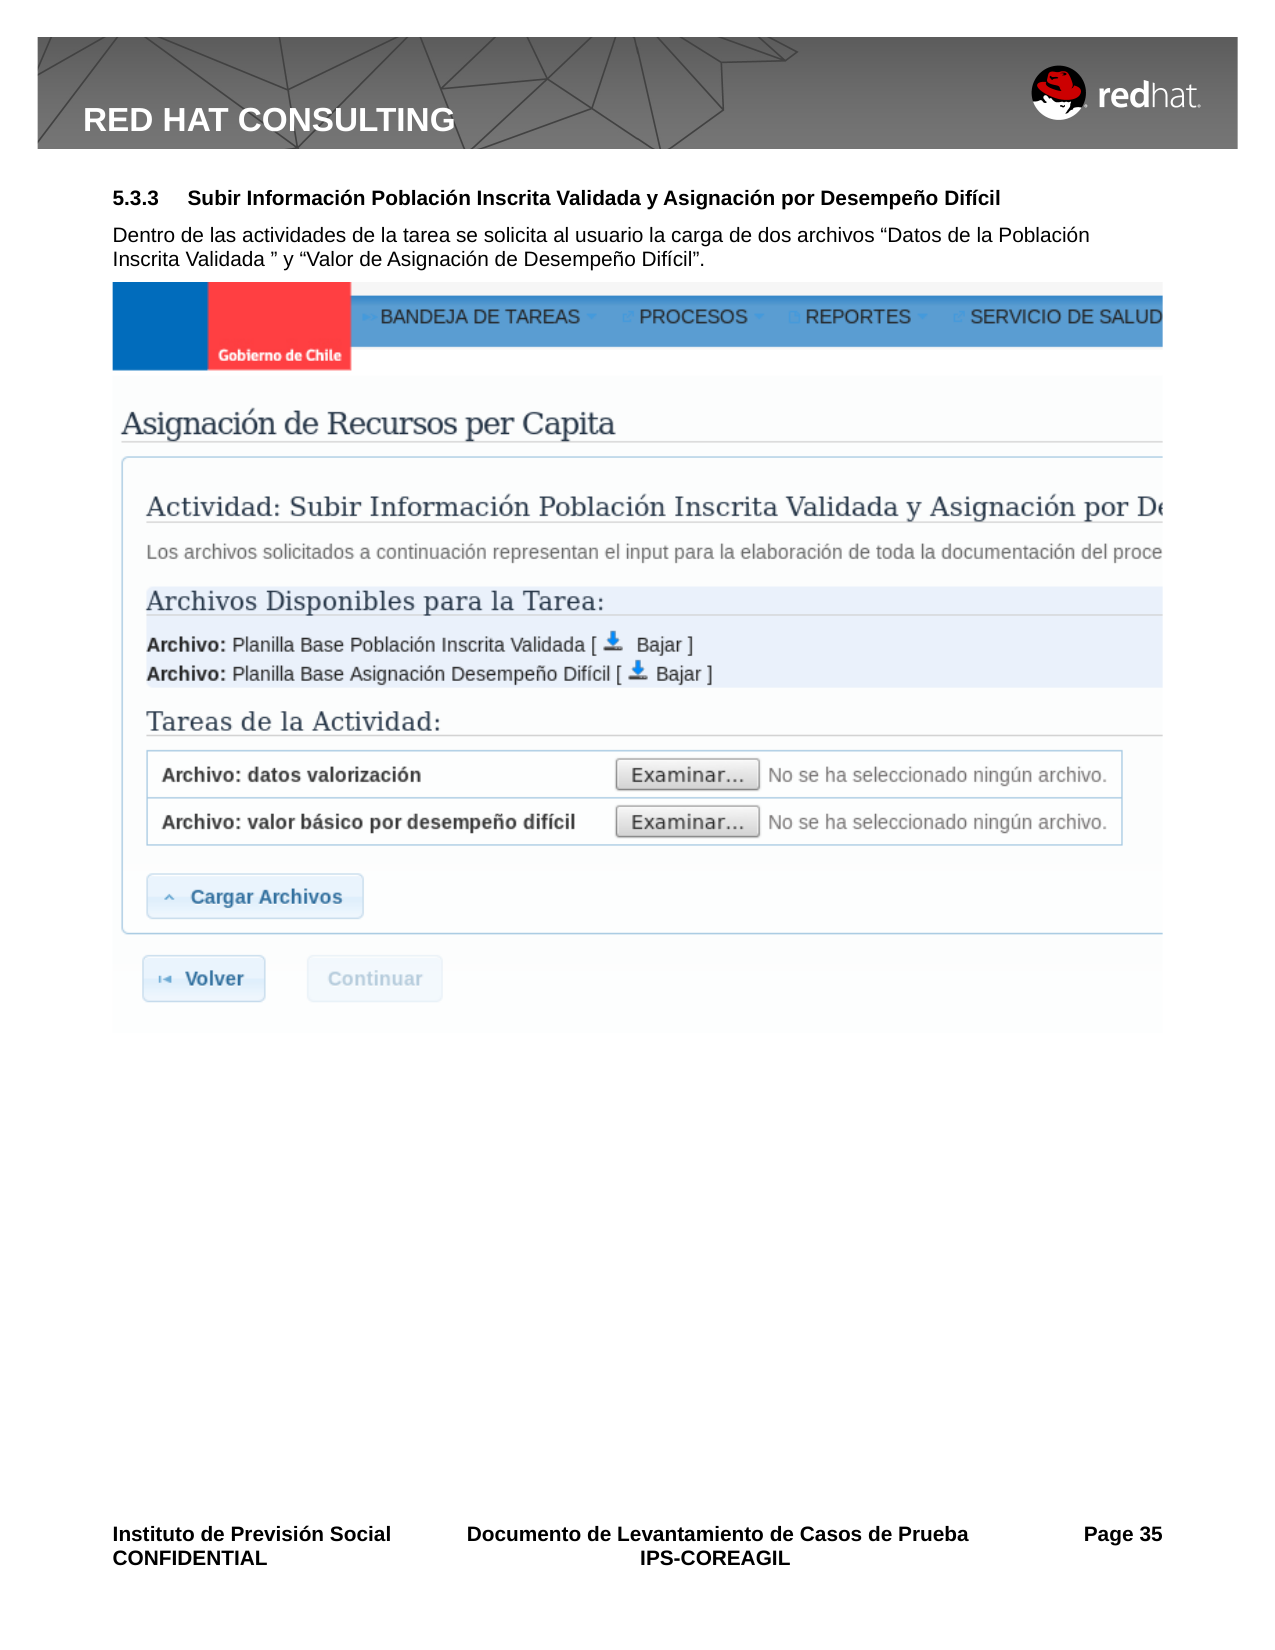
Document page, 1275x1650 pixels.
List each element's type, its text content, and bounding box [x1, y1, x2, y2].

picture [37, 37, 1238, 149]
picture [112, 282, 1163, 1073]
text Dentro de las actividades de la tarea se solicita al usuario la carga de dos archivos “Datos de la Población Inscrita Validada ” y “Valor de Asignación de Desempeño Difícil”. [112, 222, 1162, 270]
subtitle Subir Información Población Inscrita Validada y Asignación por Desempeño Difícil [112, 186, 1162, 210]
